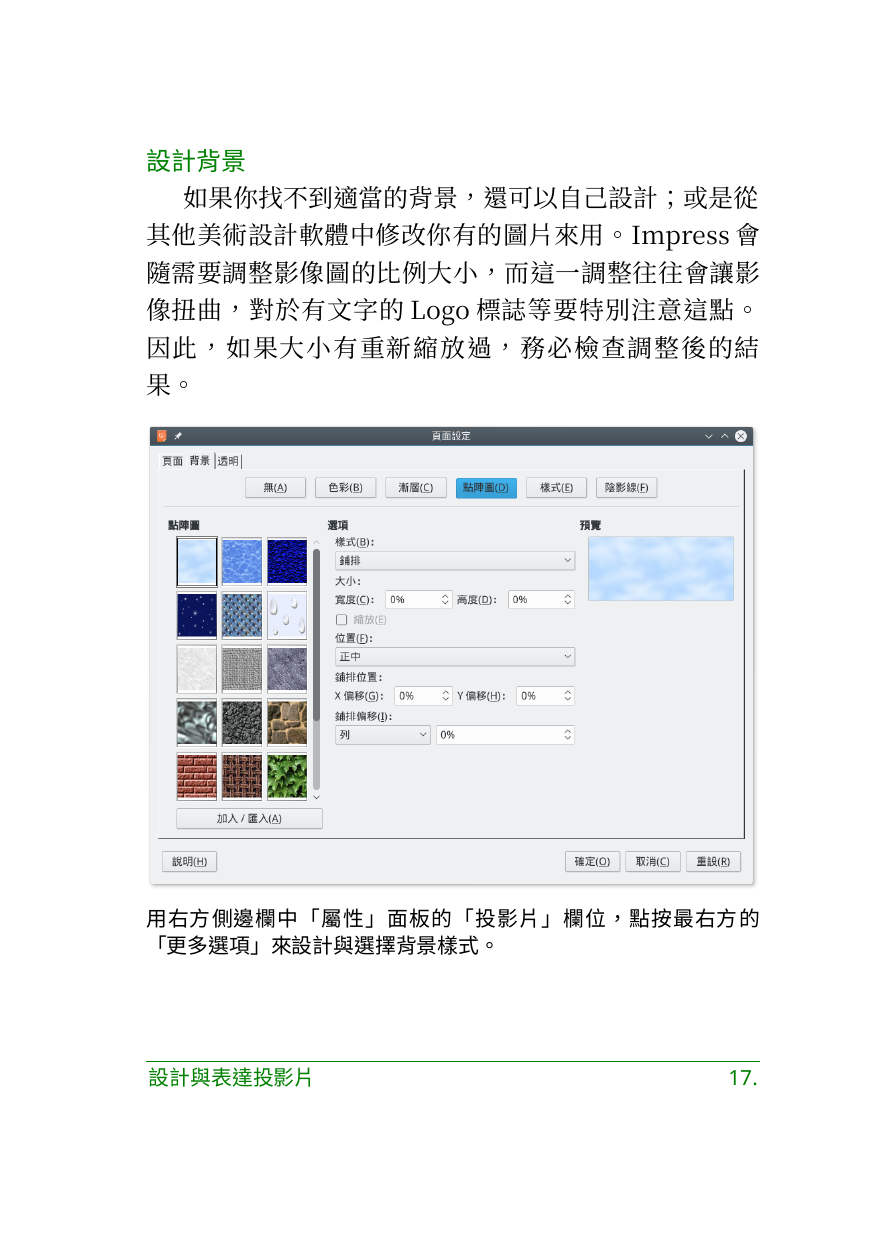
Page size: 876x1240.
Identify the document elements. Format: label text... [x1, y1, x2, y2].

picture [145, 422, 761, 892]
table_header [146, 892, 760, 897]
table_cell 用右方側邊欄中「屬性」面板的「投影片」欄位，點按最右方的「更多選項」來設計與選擇背景樣式。 [146, 897, 760, 959]
text 如果你找不到適當的背景，還可以自己設計；或是從其他美術設計軟體中修改你有的圖片來用。Impress會隨需要調整影像圖的比例大小，而這一調整往往會讓影像扭曲，對於有文字的Logo標誌等要特別注意這點。因此，如果大小有重新縮放過，務必檢查調整後的結果。 [146, 177, 760, 402]
subtitle 設計背景 [146, 146, 760, 177]
table_header [146, 418, 760, 422]
